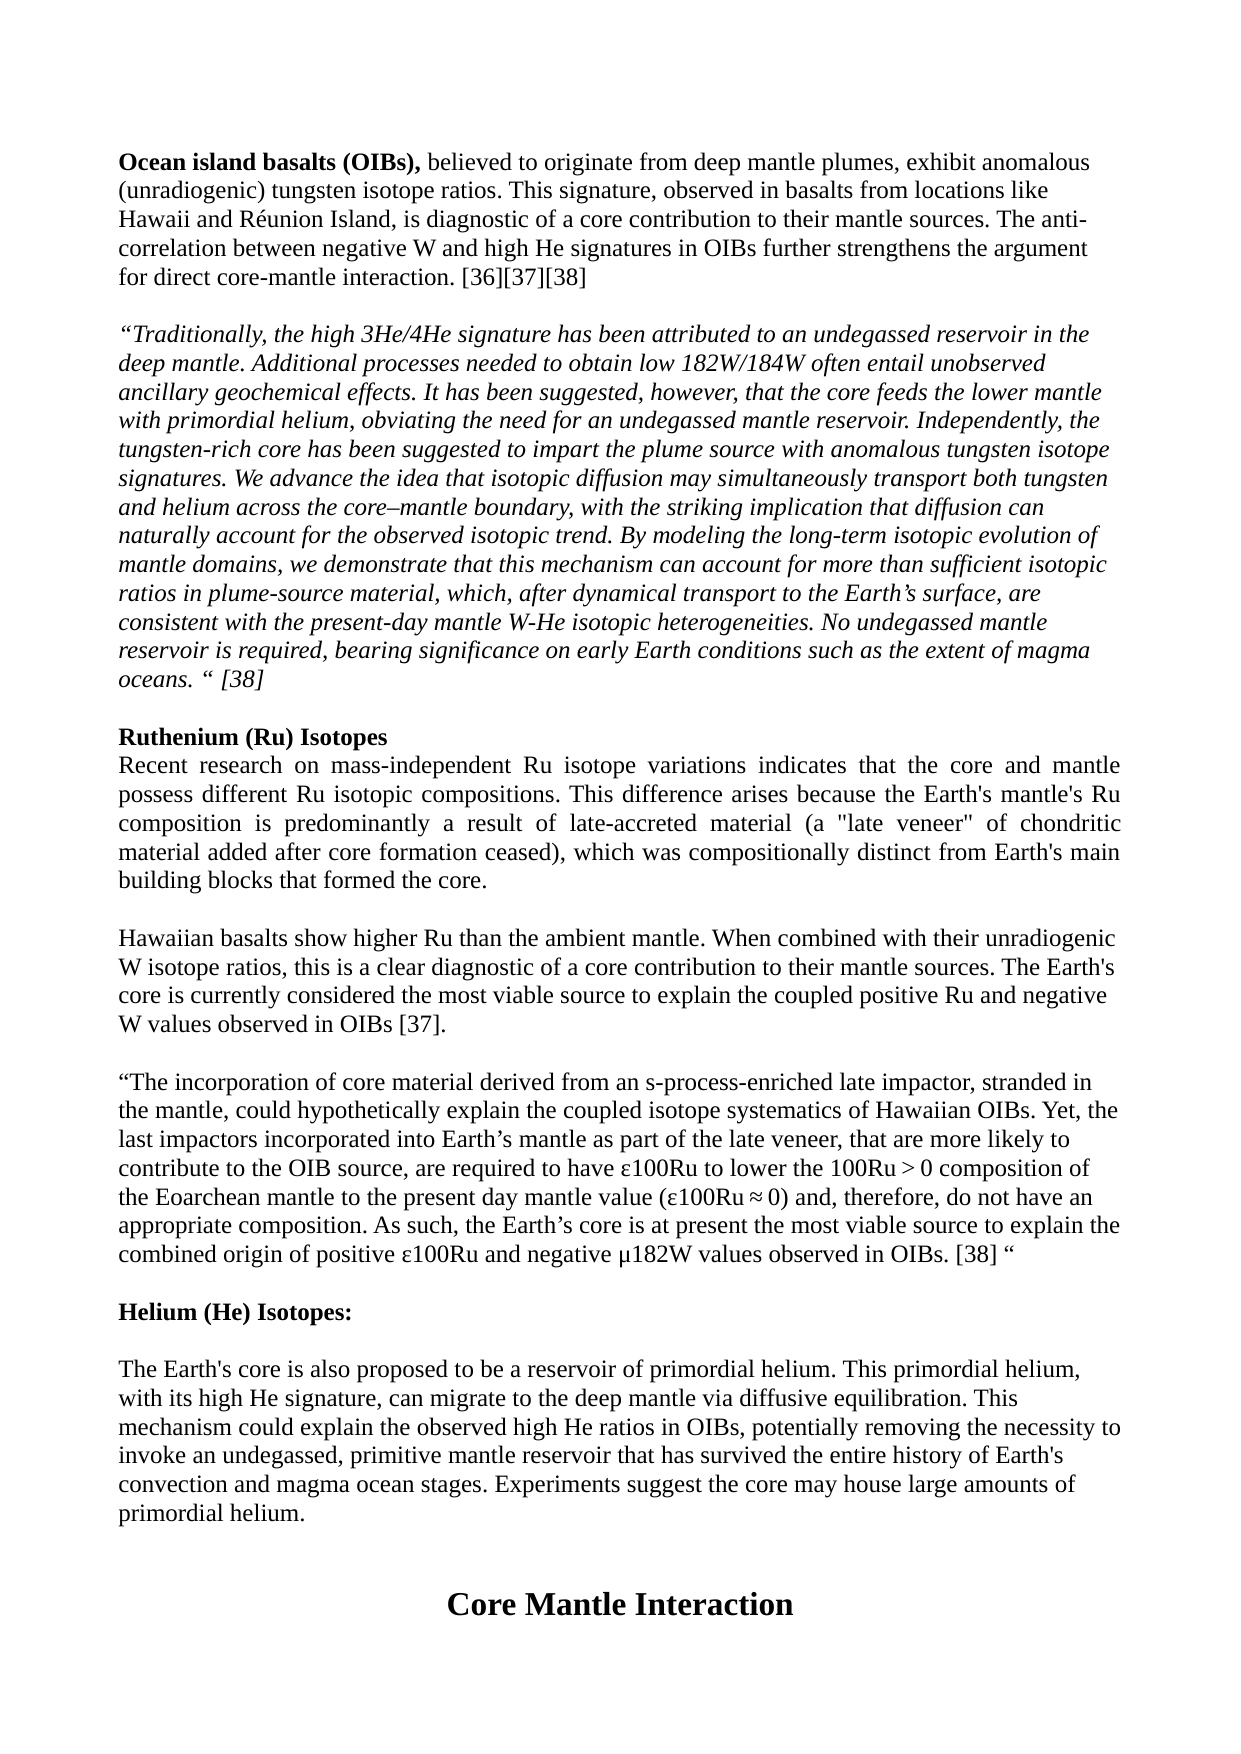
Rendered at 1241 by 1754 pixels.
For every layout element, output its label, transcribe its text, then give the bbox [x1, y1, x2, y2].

text Helium (He) Isotopes: [118, 1297, 1122, 1326]
text The Earth's core is also proposed to be a reservoir of primordial helium. This primordial helium, with its high He signature, can migrate to the deep mantle via diffusive equilibration. This mechanism could explain the observed high He ratios in OIBs, potentially removing the necessity to invoke an undegassed, primitive mantle reservoir that has survived the entire history of Earth's convection and magma ocean stages. Experiments suggest the core may house large amounts of primordial helium. [118, 1354, 1122, 1527]
text Ruthenium (Ru) Isotopes [118, 722, 1122, 751]
text Hawaiian basalts show higher Ru than the ambient mantle. When combined with their unradiogenic W isotope ratios, this is a clear diagnostic of a core contribution to their mantle sources. The Earth's core is currently considered the most viable source to explain the coupled positive Ru and negative W values observed in OIBs [37]. [118, 923, 1122, 1038]
text Ocean island basalts (OIBs), believed to originate from deep mantle plumes, exhibit anomalous (unradiogenic) tungsten isotope ratios. This signature, observed in basalts from locations like Hawaii and Réunion Island, is diagnostic of a core contribution to their mantle sources. The anti-correlation between negative W and high He signatures in OIBs further strengthens the argument for direct core-mantle interaction. [36][37][38] [118, 147, 1122, 291]
text “Traditionally, the high 3He/4He signature has been attributed to an undegassed reservoir in the deep mantle. Additional processes needed to obtain low 182W/184W often entail unobserved ancillary geochemical effects. It has been suggested, however, that the core feeds the lower mantle with primordial helium, obviating the need for an undegassed mantle reservoir. Independently, the tungsten-rich core has been suggested to impart the plume source with anomalous tungsten isotope signatures. We advance the idea that isotopic diffusion may simultaneously transport both tungsten and helium across the core–mantle boundary, with the striking implication that diffusion can naturally account for the observed isotopic trend. By modeling the long-term isotopic evolution of mantle domains, we demonstrate that this mechanism can account for more than sufficient isotopic ratios in plume-source material, which, after dynamical transport to the Earth’s surface, are consistent with the present-day mantle W-He isotopic heterogeneities. No undegassed mantle reservoir is required, bearing significance on early Earth conditions such as the extent of magma oceans. “ [38] [118, 319, 1122, 693]
text Core Mantle Interaction [118, 1584, 1122, 1623]
text “The incorporation of core material derived from an s-process-enriched late impactor, stranded in the mantle, could hypothetically explain the coupled isotope systematics of Hawaiian OIBs. Yet, the last impactors incorporated into Earth’s mantle as part of the late veneer, that are more likely to contribute to the OIB source, are required to have ε100Ru to lower the 100Ru > 0 composition of the Eoarchean mantle to the present day mantle value (ε100Ru ≈ 0) and, therefore, do not have an appropriate composition. As such, the Earth’s core is at present the most viable source to explain the combined origin of positive ε100Ru and negative μ182W values observed in OIBs. [38] “ [118, 1067, 1122, 1268]
text Recent research on mass-independent Ru isotope variations indicates that the core and mantle possess different Ru isotopic compositions. This difference arises because the Earth's mantle's Ru composition is predominantly a result of late-accreted material (a "late veneer" of chondritic material added after core formation ceased), which was compositionally distinct from Earth's main building blocks that formed the core. [118, 751, 1122, 894]
